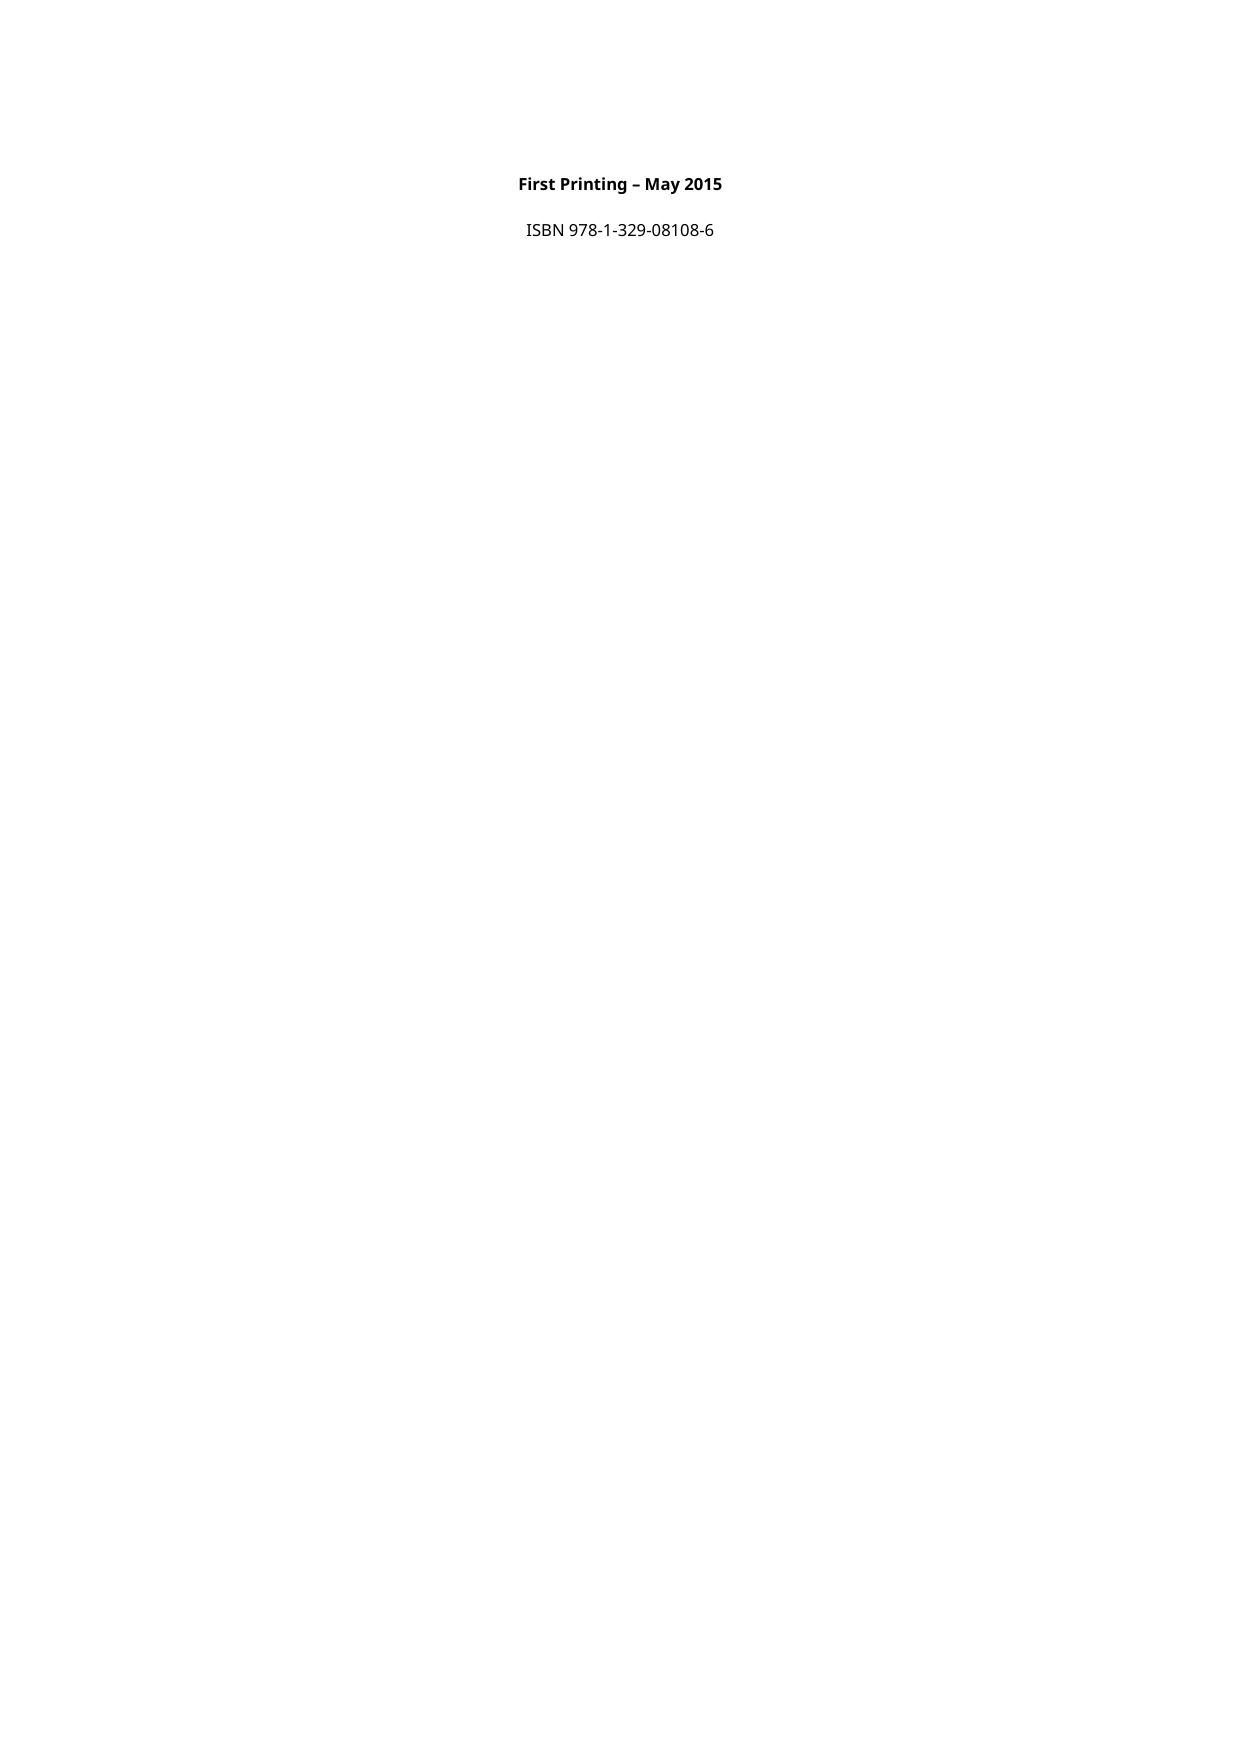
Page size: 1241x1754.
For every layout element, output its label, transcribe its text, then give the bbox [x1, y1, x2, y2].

text ISBN 978-1-329-08108-6 [150, 218, 1091, 241]
text First Printing – May 2015 [150, 150, 1091, 218]
